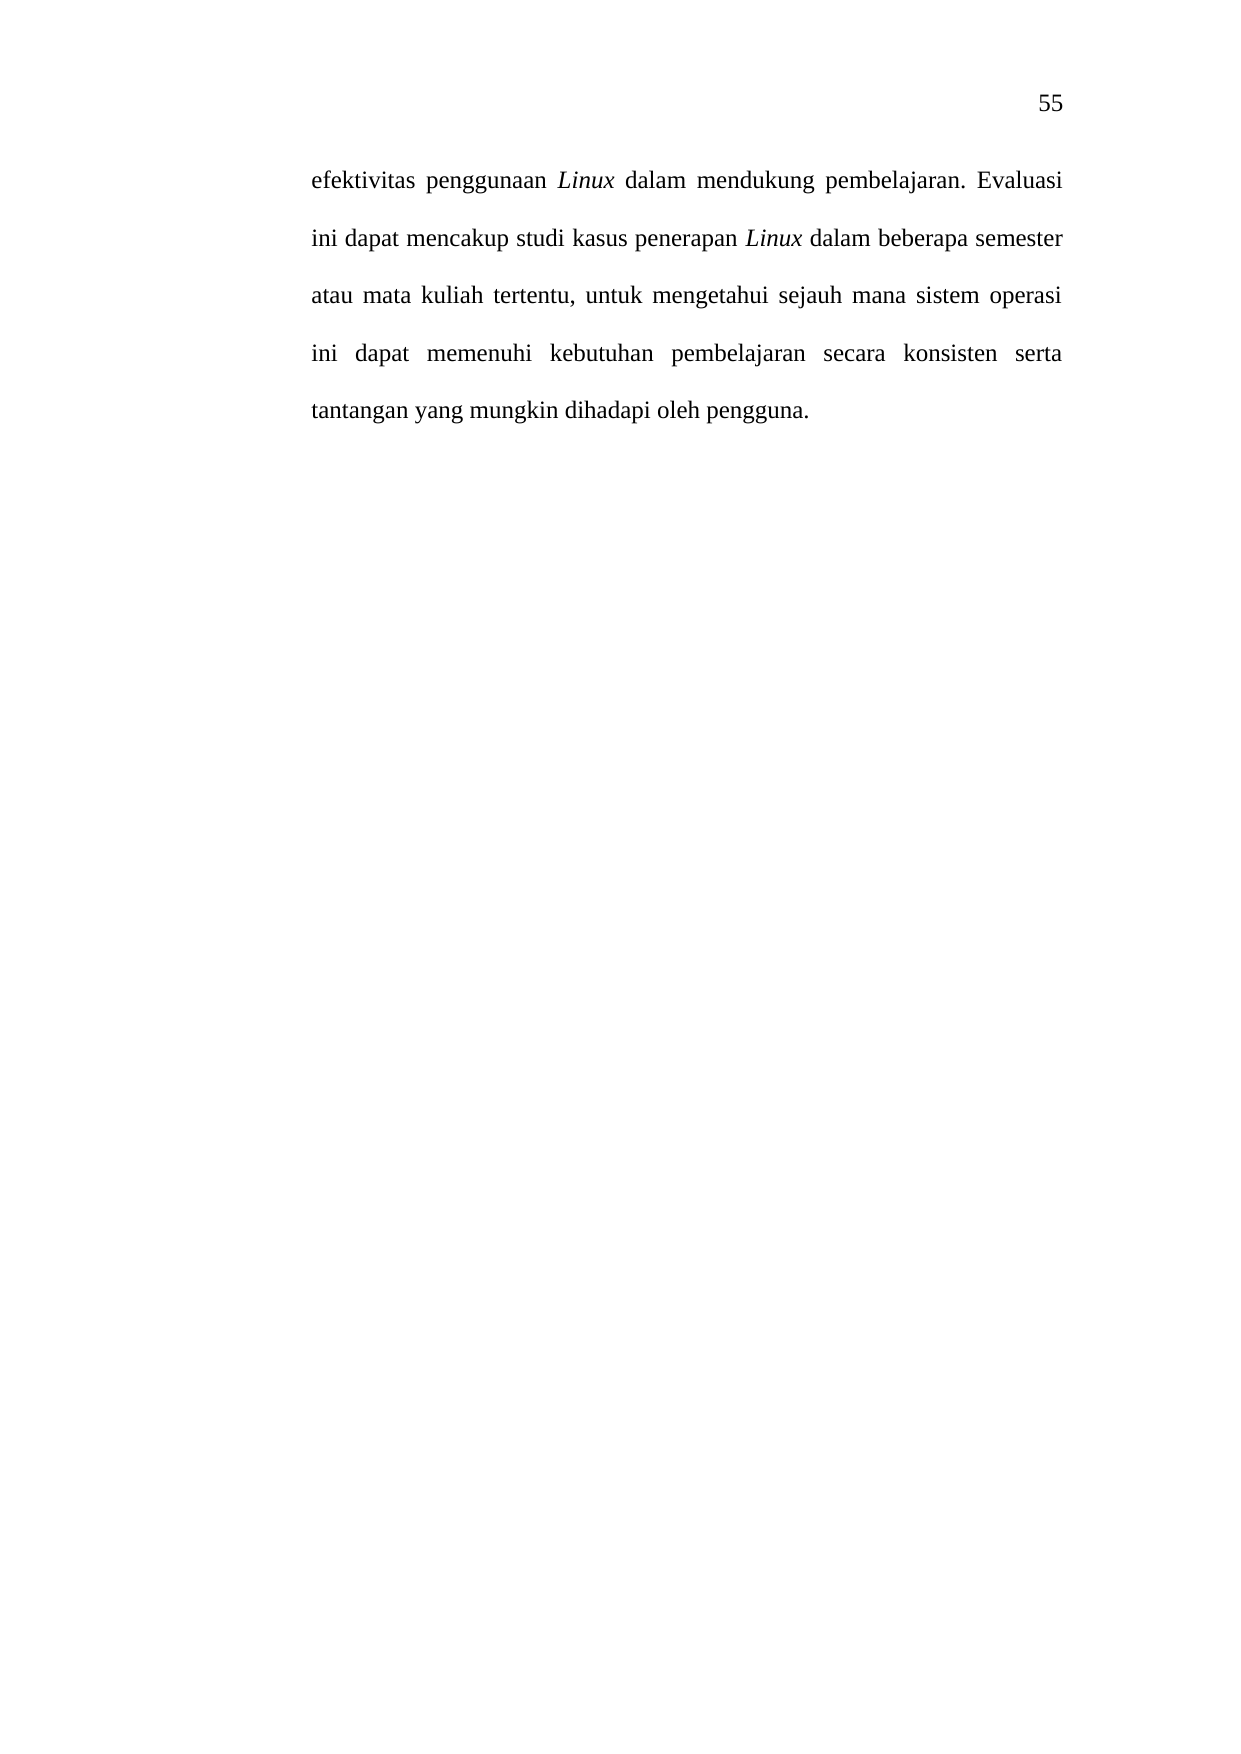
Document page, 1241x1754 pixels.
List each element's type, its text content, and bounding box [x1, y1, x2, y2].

list efektivitas penggunaan Linux dalam mendukung pembelajaran. Evaluasi ini dapat mencakup studi kasus penerapan Linux dalam beberapa semester atau mata kuliah tertentu, untuk mengetahui sejauh mana sistem operasi ini dapat memenuhi kebutuhan pembelajaran secara konsisten serta tantangan yang mungkin dihadapi oleh pengguna. [274, 165, 1063, 424]
